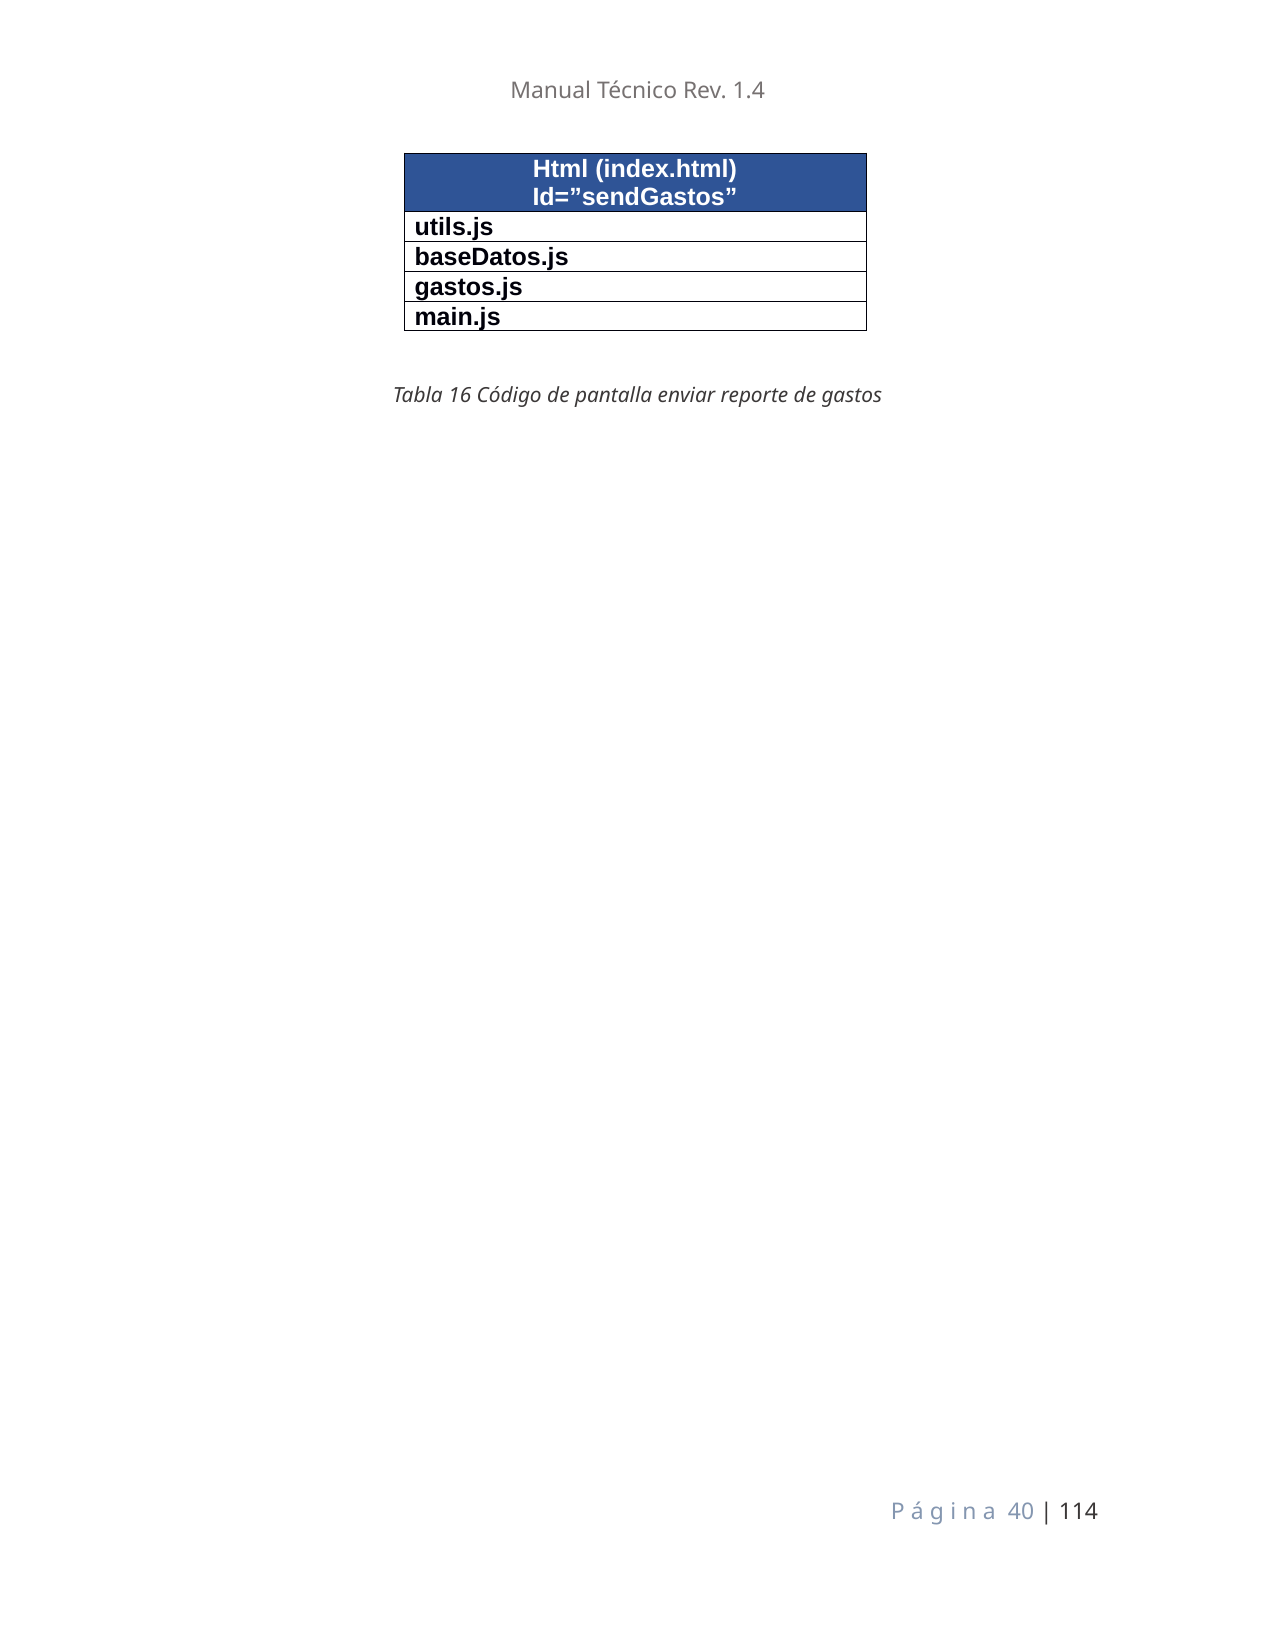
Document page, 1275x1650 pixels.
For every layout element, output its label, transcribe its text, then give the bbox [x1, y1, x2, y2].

table_cell main.js [405, 302, 866, 330]
text Tabla 16 Código de pantalla enviar reporte de gastos [177, 381, 1098, 409]
table_cell baseDatos.js [405, 242, 866, 271]
table_cell utils.js [405, 212, 866, 241]
table_header Html (index.html) Id=”sendGastos” [405, 154, 866, 211]
table_cell gastos.js [405, 272, 866, 301]
